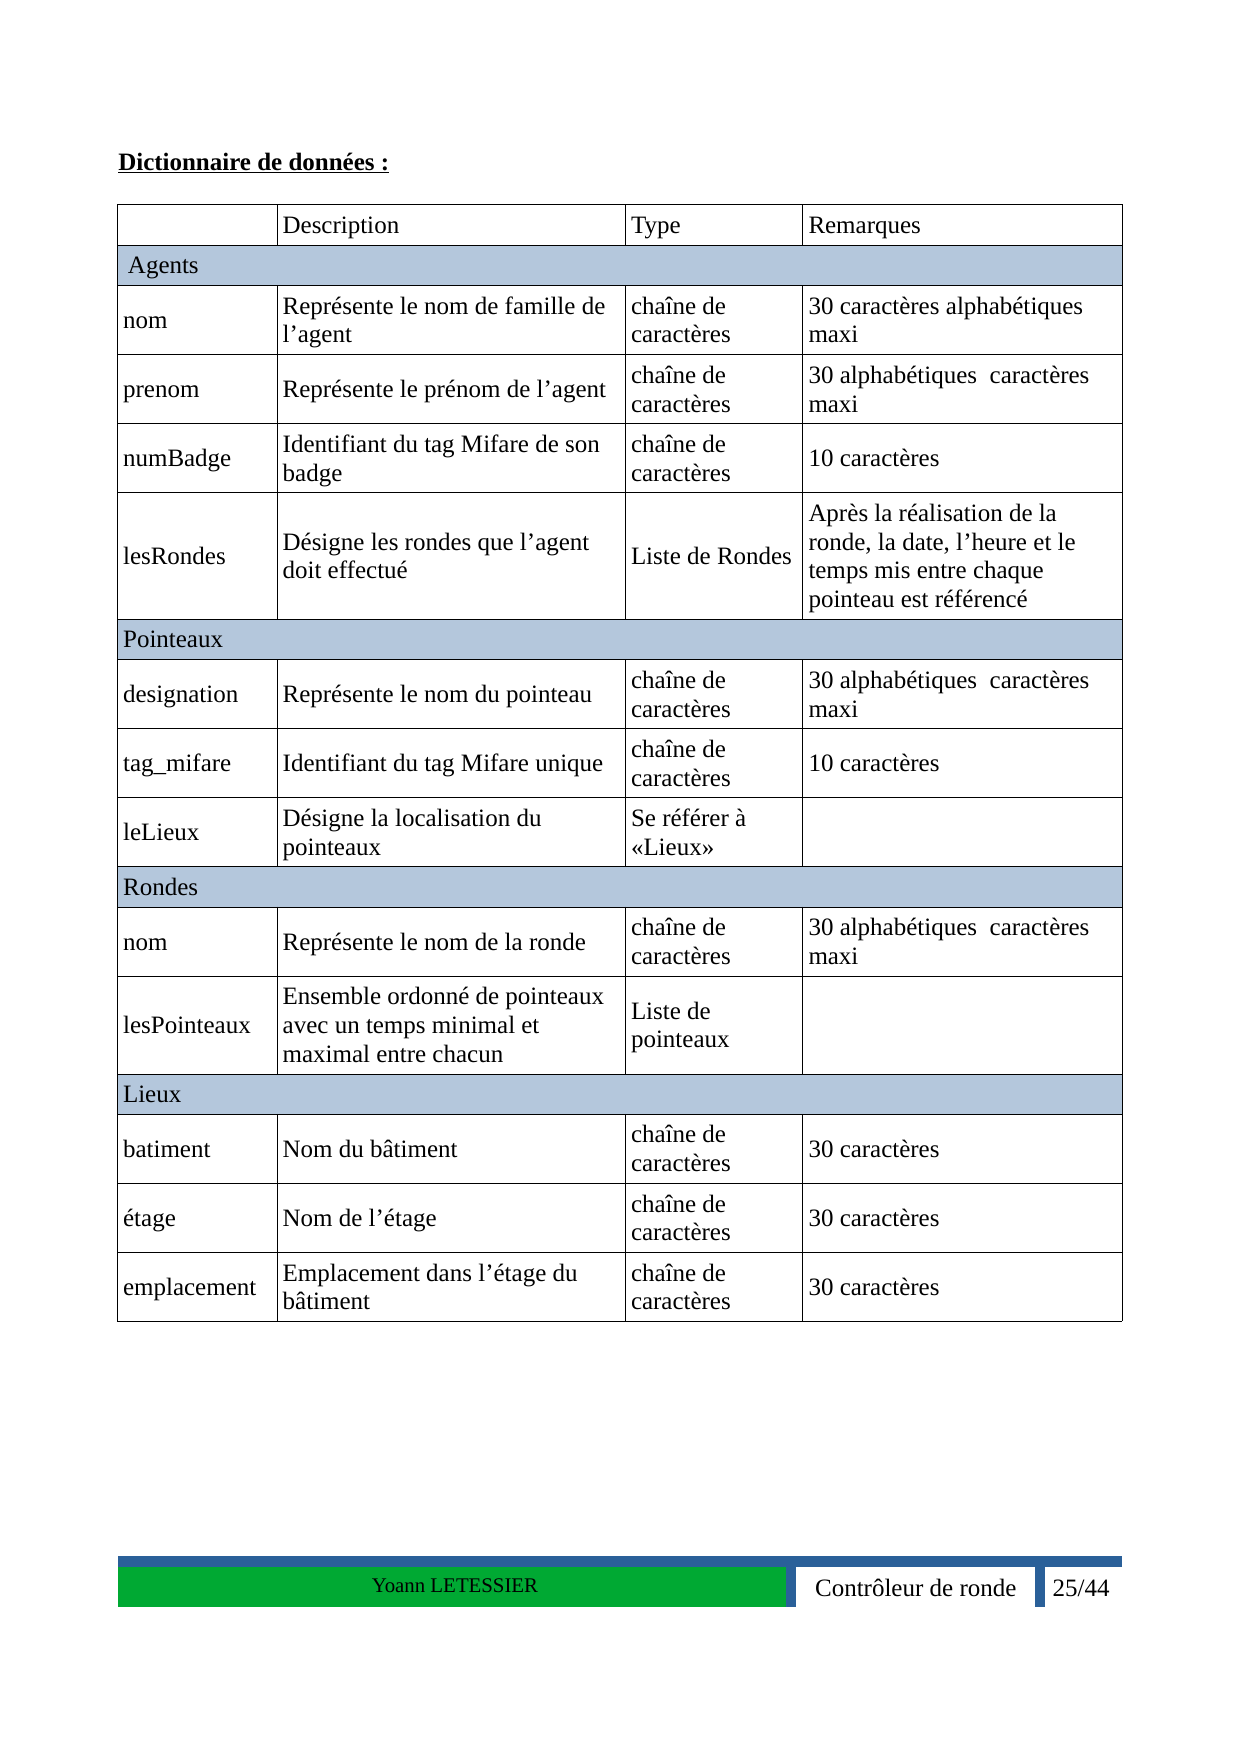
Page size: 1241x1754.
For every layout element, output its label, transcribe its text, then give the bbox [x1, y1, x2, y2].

table_cell [803, 798, 1122, 866]
table_cell tag_mifare [118, 729, 277, 797]
table_cell chaîne de caractères [626, 424, 802, 492]
table_cell Représente le nom du pointeau [278, 660, 625, 728]
table_cell chaîne de caractères [626, 355, 802, 423]
table_cell Rondes [118, 867, 1122, 907]
table_cell chaîne de caractères [626, 908, 802, 976]
table_header [118, 205, 277, 245]
table_cell Désigne la localisation du pointeaux [278, 798, 625, 866]
table_cell batiment [118, 1115, 277, 1183]
table_cell designation [118, 660, 277, 728]
table_cell Nom du bâtiment [278, 1115, 625, 1183]
table_cell lesRondes [118, 493, 277, 619]
table_cell Représente le nom de famille de l’agent [278, 286, 625, 354]
table_cell leLieux [118, 798, 277, 866]
table_cell Désigne les rondes que l’agent doit effectué [278, 493, 625, 619]
table_cell nom [118, 286, 277, 354]
table_cell Identifiant du tag Mifare de son badge [278, 424, 625, 492]
table_cell Pointeaux [118, 620, 1122, 659]
table_cell emplacement [118, 1253, 277, 1321]
table_cell chaîne de caractères [626, 286, 802, 354]
table_cell 30 caractères [803, 1184, 1122, 1252]
table_cell Emplacement dans l’étage du bâtiment [278, 1253, 625, 1321]
table_header Remarques [803, 205, 1122, 245]
table_cell 30 alphabétiques caractères maxi [803, 355, 1122, 423]
table_cell prenom [118, 355, 277, 423]
table_cell chaîne de caractères [626, 1253, 802, 1321]
table_cell étage [118, 1184, 277, 1252]
table_cell 30 alphabétiques caractères maxi [803, 660, 1122, 728]
table_cell chaîne de caractères [626, 660, 802, 728]
table_header Type [626, 205, 802, 245]
table_cell Nom de l’étage [278, 1184, 625, 1252]
table_cell Identifiant du tag Mifare unique [278, 729, 625, 797]
table_header Description [278, 205, 625, 245]
table_cell 10 caractères [803, 729, 1122, 797]
table_cell chaîne de caractères [626, 1184, 802, 1252]
table_cell 30 caractères [803, 1115, 1122, 1183]
table_cell Représente le prénom de l’agent [278, 355, 625, 423]
table_cell nom [118, 908, 277, 976]
table_cell chaîne de caractères [626, 729, 802, 797]
table_cell 30 caractères [803, 1253, 1122, 1321]
table_cell Après la réalisation de la ronde, la date, l’heure et le temps mis entre chaque pointeau est référencé [803, 493, 1122, 619]
table_cell lesPointeaux [118, 977, 277, 1073]
text Dictionnaire de données : [118, 147, 1122, 176]
table_cell Liste de pointeaux [626, 977, 802, 1073]
table_cell chaîne de caractères [626, 1115, 802, 1183]
table_cell 30 alphabétiques caractères maxi [803, 908, 1122, 976]
table_cell numBadge [118, 424, 277, 492]
table_cell Agents [118, 246, 1122, 285]
table_cell Représente le nom de la ronde [278, 908, 625, 976]
table_cell Se référer à «Lieux» [626, 798, 802, 866]
table_cell [803, 977, 1122, 1073]
table_cell Ensemble ordonné de pointeaux avec un temps minimal et maximal entre chacun [278, 977, 625, 1073]
table_cell Liste de Rondes [626, 493, 802, 619]
table_cell Lieux [118, 1075, 1122, 1114]
table_cell 30 caractères alphabétiques maxi [803, 286, 1122, 354]
table_cell 10 caractères [803, 424, 1122, 492]
